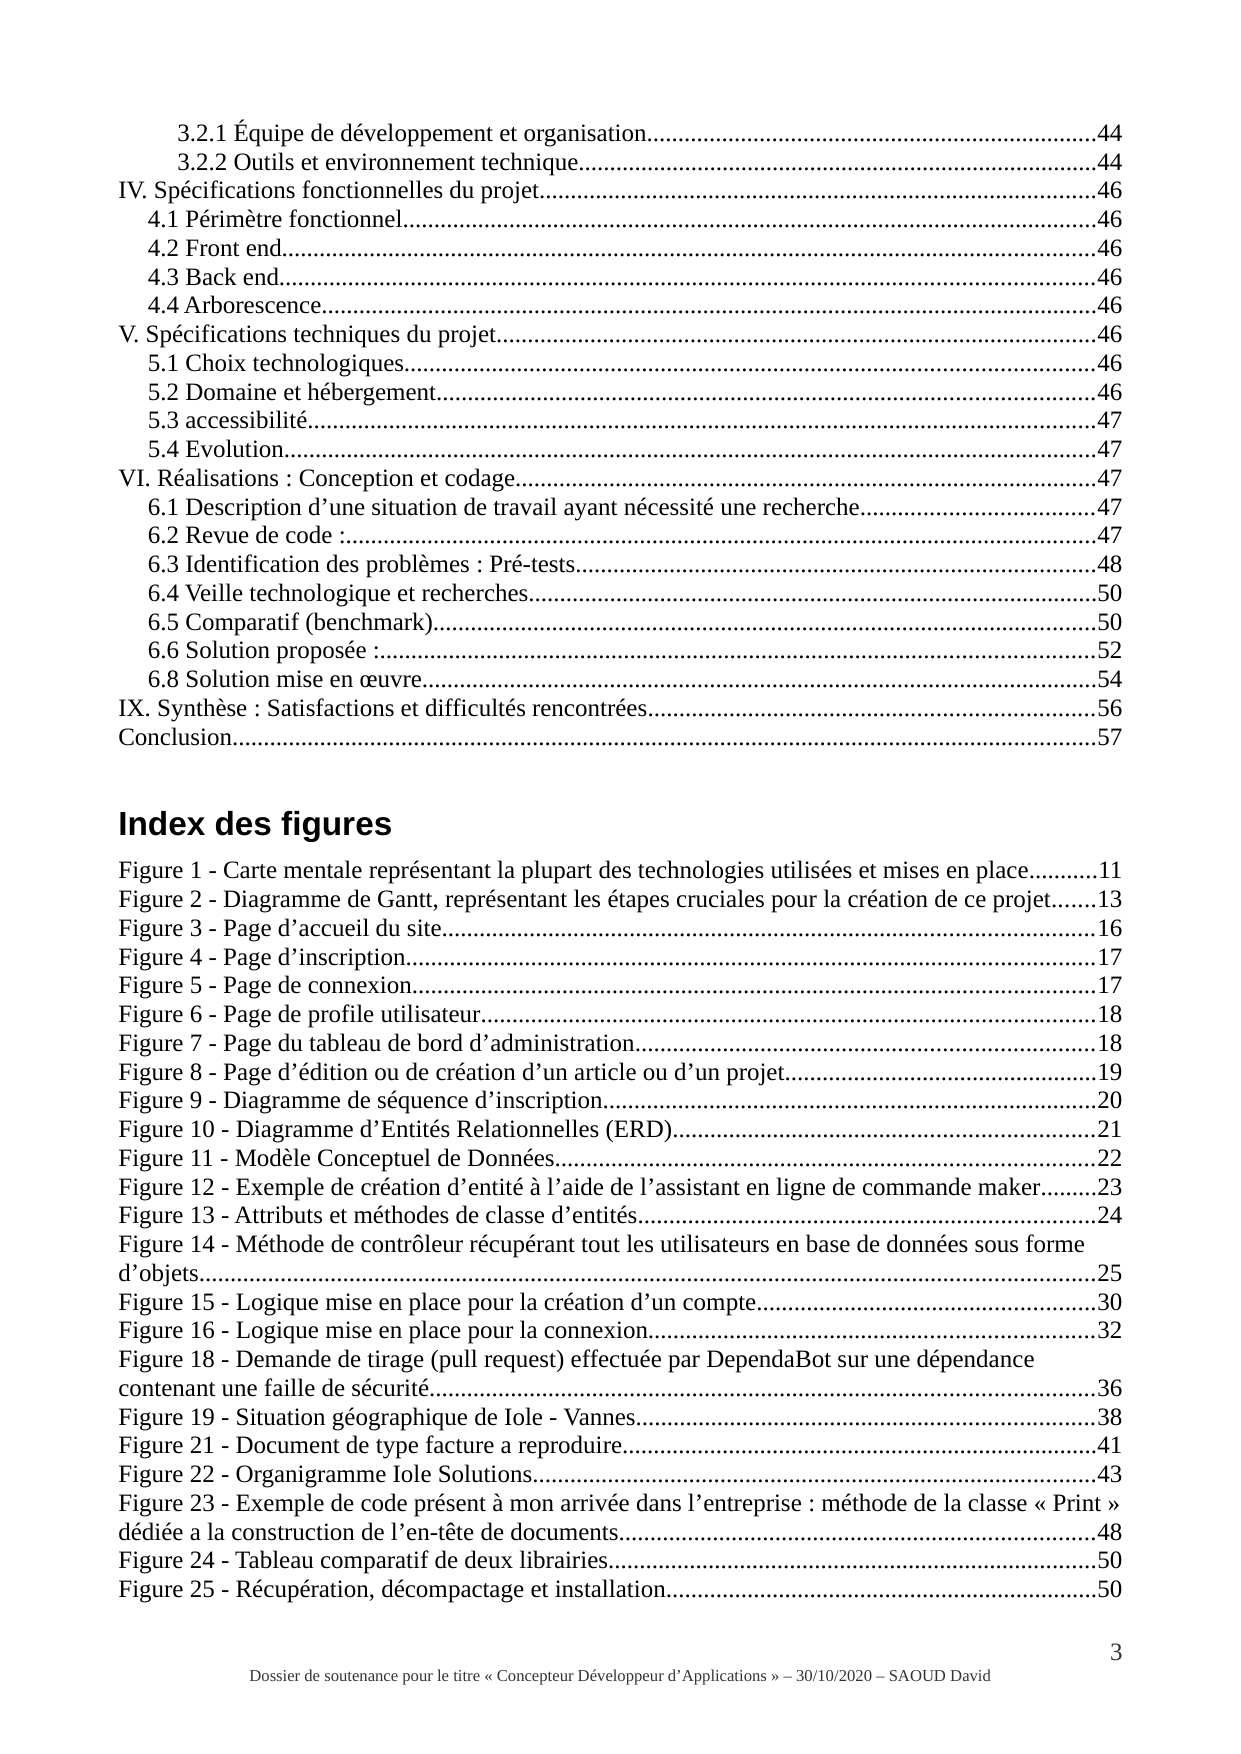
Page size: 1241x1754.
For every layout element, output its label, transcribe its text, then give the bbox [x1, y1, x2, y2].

text Figure 21 - Document de type facture a reproduire 41 [118, 1430, 1122, 1459]
text Figure 3 - Page d’accueil du site 16 [118, 913, 1122, 942]
text Figure 6 - Page de profile utilisateur 18 [118, 999, 1122, 1028]
text IV. Spécifications fonctionnelles du projet 46 [118, 176, 1122, 204]
text Figure 24 - Tableau comparatif de deux librairies 50 [118, 1545, 1122, 1574]
text 5.4 Evolution 47 [148, 434, 1122, 463]
text V. Spécifications techniques du projet 46 [118, 319, 1122, 348]
text Figure 13 - Attributs et méthodes de classe d’entités 24 [118, 1200, 1122, 1229]
text VI. Réalisations : Conception et codage 47 [118, 463, 1122, 492]
text Figure 15 - Logique mise en place pour la création d’un compte 30 [118, 1287, 1122, 1315]
text 5.3 accessibilité 47 [148, 406, 1122, 434]
text 3.2.1 Équipe de développement et organisation 44 [177, 118, 1122, 147]
text Conclusion 57 [118, 722, 1122, 751]
text Figure 5 - Page de connexion 17 [118, 970, 1122, 999]
text 4.3 Back end 46 [148, 262, 1122, 291]
text Figure 18 - Demande de tirage (pull request) effectuée par DependaBot sur une dépendance contenant une faille de sécurité 36 [118, 1344, 1122, 1402]
text Figure 2 - Diagramme de Gantt, représentant les étapes cruciales pour la création de ce projet 13 [118, 884, 1122, 913]
text 4.1 Périmètre fonctionnel 46 [148, 204, 1122, 233]
text Figure 11 - Modèle Conceptuel de Données 22 [118, 1143, 1122, 1172]
text 6.5 Comparatif (benchmark) 50 [148, 607, 1122, 636]
text 6.8 Solution mise en œuvre 54 [148, 664, 1122, 693]
text Figure 19 - Situation géographique de Iole - Vannes 38 [118, 1402, 1122, 1430]
text 5.1 Choix technologiques 46 [148, 348, 1122, 377]
text 6.6 Solution proposée : 52 [148, 636, 1122, 664]
text Figure 8 - Page d’édition ou de création d’un article ou d’un projet 19 [118, 1057, 1122, 1085]
text Figure 14 - Méthode de contrôleur récupérant tout les utilisateurs en base de données sous forme d’objets 25 [118, 1229, 1122, 1287]
text 6.3 Identification des problèmes : Pré-tests 48 [148, 549, 1122, 578]
text Figure 10 - Diagramme d’Entités Relationnelles (ERD) 21 [118, 1114, 1122, 1143]
text Figure 1 - Carte mentale représentant la plupart des technologies utilisées et mises en place 11 [118, 855, 1122, 884]
text Figure 9 - Diagramme de séquence d’inscription 20 [118, 1085, 1122, 1114]
text IX. Synthèse : Satisfactions et difficultés rencontrées 56 [118, 693, 1122, 722]
text Figure 16 - Logique mise en place pour la connexion 32 [118, 1315, 1122, 1344]
text Figure 4 - Page d’inscription 17 [118, 942, 1122, 970]
text Figure 22 - Organigramme Iole Solutions 43 [118, 1459, 1122, 1488]
text Figure 25 - Récupération, décompactage et installation 50 [118, 1574, 1122, 1603]
text 4.2 Front end 46 [148, 233, 1122, 262]
text Figure 23 - Exemple de code présent à mon arrivée dans l’entreprise : méthode de la classe « Print » dédiée a la construction de l’en-tête de documents 48 [118, 1488, 1122, 1545]
text 4.4 Arborescence 46 [148, 291, 1122, 319]
text 6.4 Veille technologique et recherches 50 [148, 578, 1122, 607]
text Figure 12 - Exemple de création d’entité à l’aide de l’assistant en ligne de commande maker 23 [118, 1172, 1122, 1200]
text 6.1 Description d’une situation de travail ayant nécessité une recherche 47 [148, 492, 1122, 521]
subtitle Index des figures [118, 804, 1122, 843]
text Figure 7 - Page du tableau de bord d’administration 18 [118, 1028, 1122, 1057]
text 3.2.2 Outils et environnement technique 44 [177, 147, 1122, 176]
text 6.2 Revue de code : 47 [148, 521, 1122, 549]
text 5.2 Domaine et hébergement 46 [148, 377, 1122, 406]
